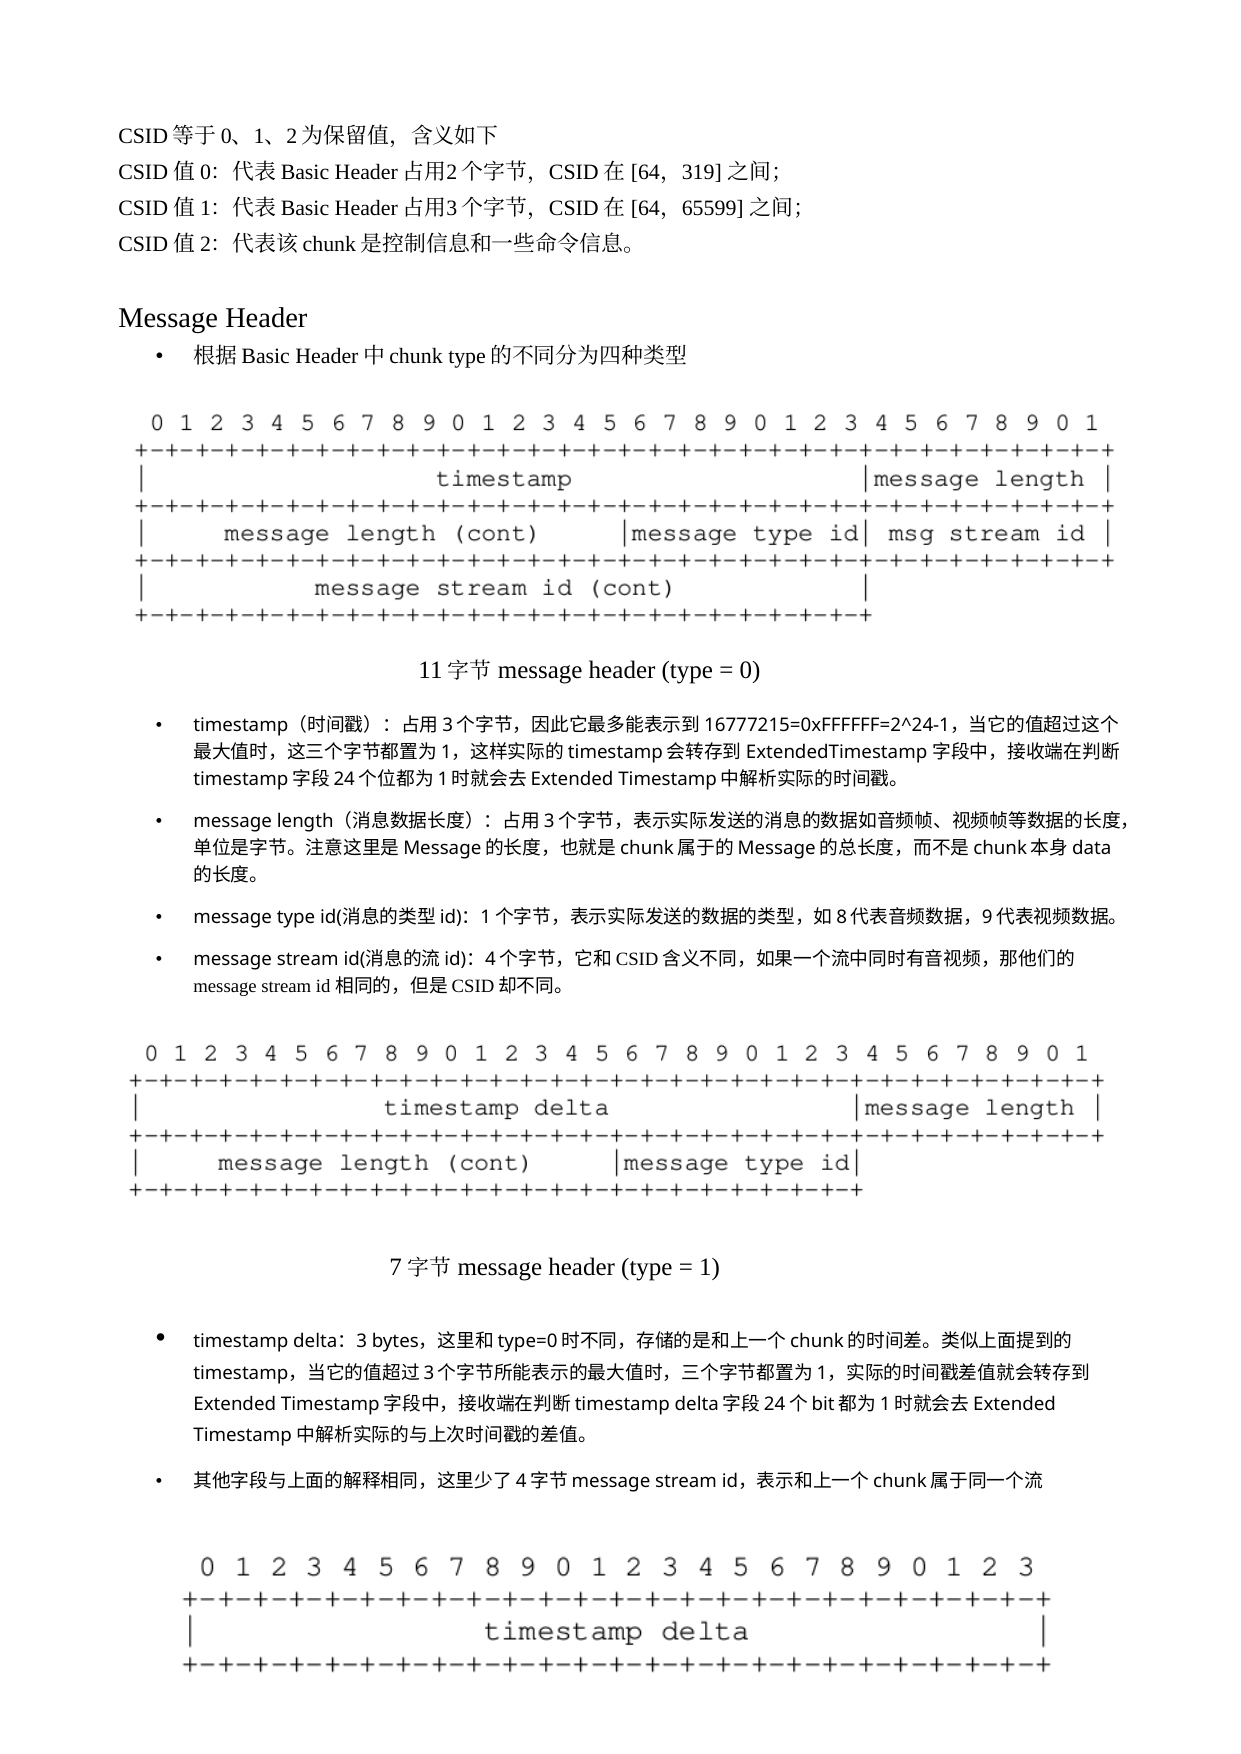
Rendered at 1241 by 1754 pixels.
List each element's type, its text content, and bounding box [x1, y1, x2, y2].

text CSID等于0、1、2为保留值，含义如下 [118, 118, 1122, 149]
text Message Header [118, 301, 1122, 333]
list 根据Basic Header中chunk type的不同分为四种类型 [156, 338, 1122, 370]
list timestamp delta：3 bytes，这里和type=0时不同，存储的是和上一个chunk的时间差。类似上面提到的timestamp，当它的值超过3个字节所能表示的最大值时，三个字节都置为1，实际的时间戳差值就会转存到Extended Timestamp字段中，接收端在判断timestamp delta字段24个bit都为1时就会去Extended Timestamp 中解析实际的与上次时间戳的差值。 [156, 1325, 1122, 1447]
list message stream id(消息的流id)：4个字节，它和CSID含义不同，如果一个流中同时有音视频，那他们的message stream id 相同的，但是CSID却不同。 [156, 943, 1122, 998]
text CSID 值1：代表Basic Header占⽤3个字节，CSID在 [64，65599] 之间； [118, 190, 1122, 222]
picture [172, 1549, 1068, 1697]
list message type id(消息的类型id)：1个字节，表示实际发送的数据的类型，如8代表音频数据，9代表视频数据。 [156, 902, 1122, 929]
text CSID 值0：代表Basic Header占⽤2个字节，CSID在 [64，319] 之间； [118, 154, 1122, 186]
picture [118, 1037, 1123, 1207]
list timestamp（时间戳）：占用3个字节，因此它最多能表示到16777215=0xFFFFFF=2^24-1，当它的值超过这个最大值时，这三个字节都置为1，这样实际的timestamp会转存到 ExtendedTimestamp 字段中，接收端在判断timestamp字段24个位都为1时就会去Extended Timestamp中解析实际的时间戳。 [156, 709, 1122, 791]
list message length（消息数据长度）：占用3个字节，表示实际发送的消息的数据如音频帧、视频帧等数据的长度，单位是字节。注意这里是Message的长度，也就是chunk属于的Message的总长度，而不是chunk本身data的长度。 [156, 806, 1122, 887]
list 其他字段与上面的解释相同，这里少了4字节message stream id，表示和上一个chunk属于同一个流 [156, 1466, 1122, 1493]
text CSID 值2：代表该chunk是控制信息和⼀些命令信息。 [118, 227, 1122, 258]
picture [118, 412, 1123, 629]
